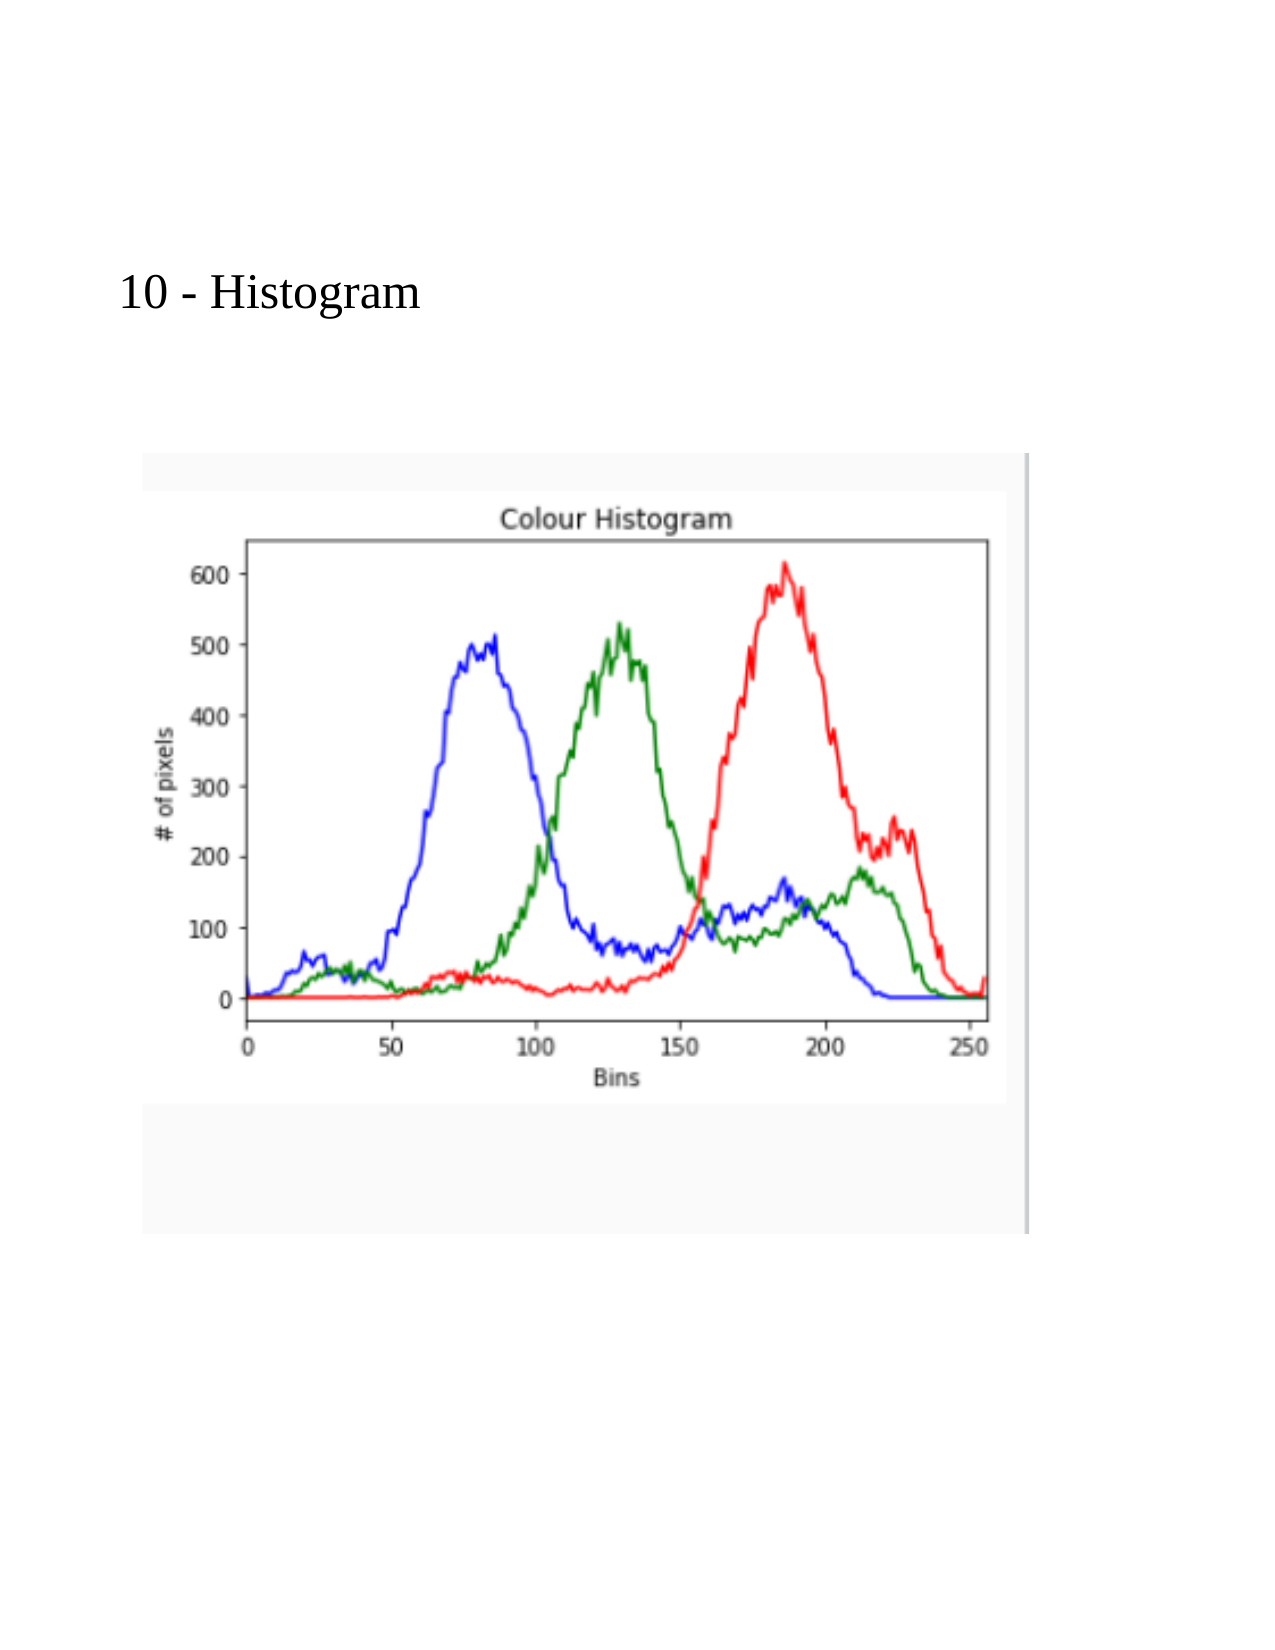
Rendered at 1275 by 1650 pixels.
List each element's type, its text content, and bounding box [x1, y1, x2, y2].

text 10 - Histogram [118, 262, 1157, 319]
picture [142, 453, 1030, 1234]
